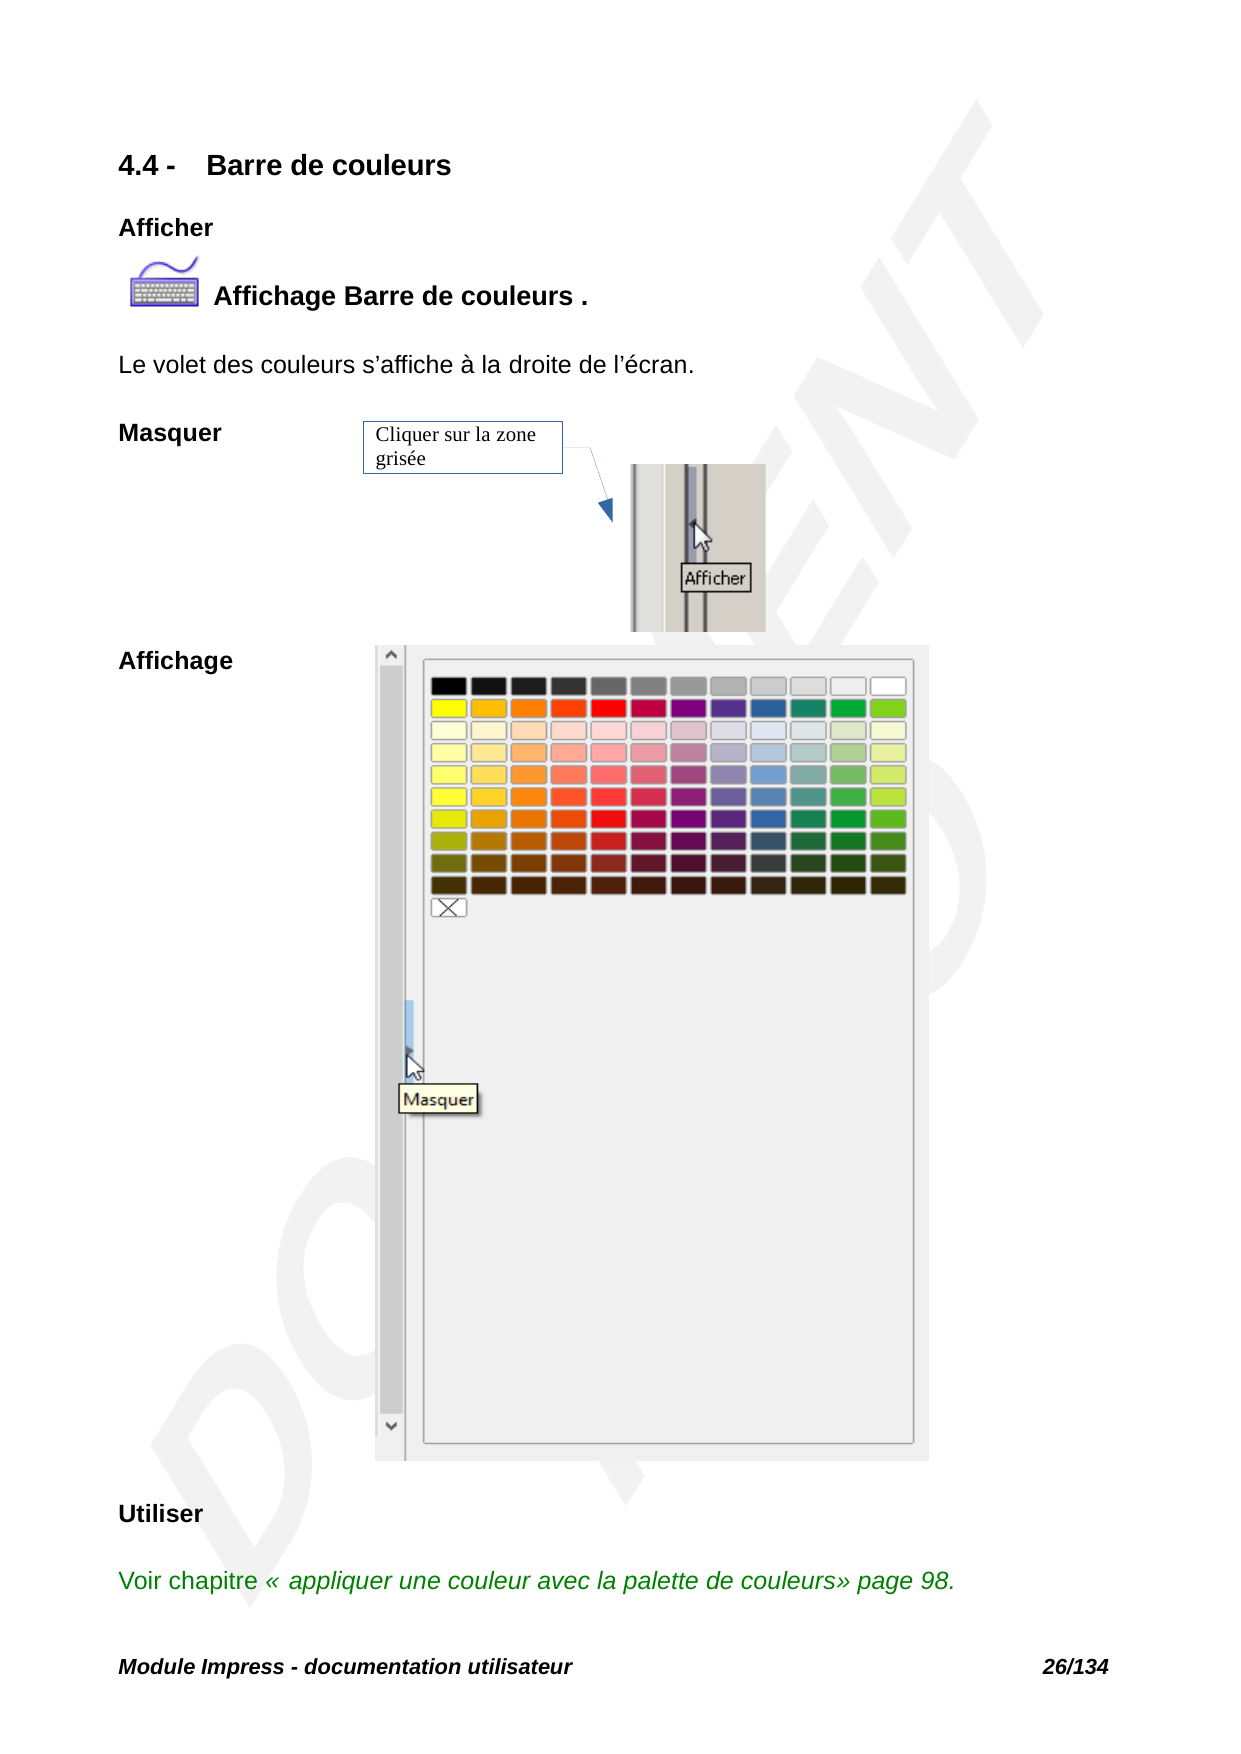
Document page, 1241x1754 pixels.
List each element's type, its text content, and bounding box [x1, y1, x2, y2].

text Utiliser [118, 1498, 1122, 1527]
text Affichage [118, 485, 1122, 1460]
text Voir chapitre « appliquer une couleur avec la palette de couleurs» page 99. [118, 1566, 1122, 1595]
picture [126, 246, 202, 321]
text Affichage Barre de couleurs . [202, 280, 1122, 311]
text Le volet des couleurs s’affiche à la droite de l’écran. [118, 350, 1122, 379]
text Masquer [118, 417, 1122, 447]
text Afficher [118, 213, 1122, 242]
picture [612, 464, 766, 632]
picture [375, 645, 929, 1461]
subtitle Barre de couleurs [118, 147, 1122, 181]
